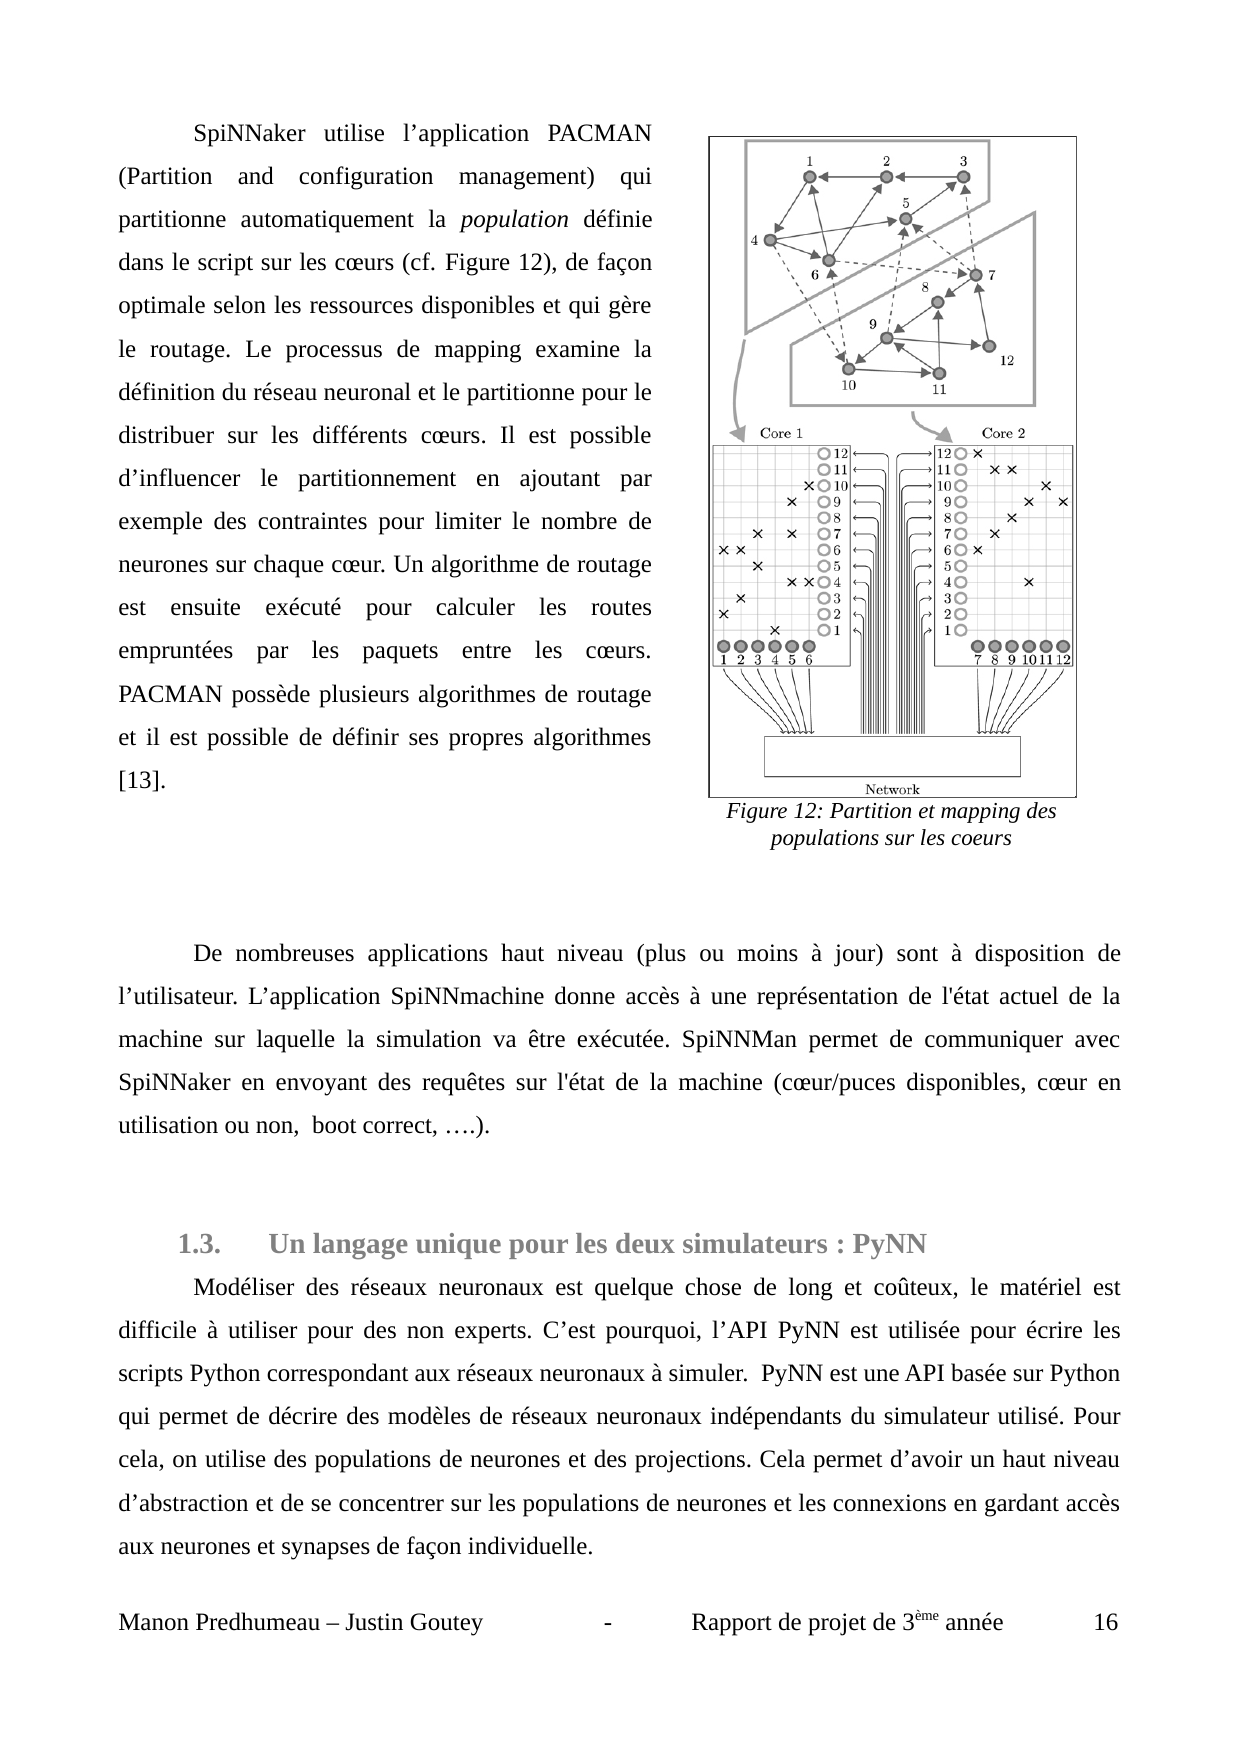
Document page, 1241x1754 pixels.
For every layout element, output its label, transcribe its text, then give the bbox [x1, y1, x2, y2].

subtitle Un langage unique pour les deux simulateurs : PyNN [177, 1226, 1122, 1259]
text Figure 12: Partition et mapping des populations sur les coeurs [670, 136, 1115, 850]
text De nombreuses applications haut niveau (plus ou moins à jour) sont à disposition de l’utilisateur. L’application SpiNNmachine donne accès à une représentation de l'état actuel de la machine sur laquelle la simulation va être exécutée. SpiNNMan permet de communiquer avec SpiNNaker en envoyant des requêtes sur l'état de la machine (cœur/puces disponibles, cœur en utilisation ou non, boot correct, ….). [118, 938, 1122, 1139]
text SpiNNaker utilise l’application PACMAN (Partition and configuration management) qui partitionne automatiquement la population définie dans le script sur les cœurs (cf. Figure 12), de façon optimale selon les ressources disponibles et qui gère le routage. Le processus de mapping examine la définition du réseau neuronal et le partitionne pour le distribuer sur les différents cœurs. Il est possible d’influencer le partitionnement en ajoutant par exemple des contraintes pour limiter le nombre de neurones sur chaque cœur. Un algorithme de routage est ensuite exécuté pour calculer les routes empruntées par les paquets entre les cœurs. PACMAN possède plusieurs algorithmes de routage et il est possible de définir ses propres algorithmes [13]. [118, 118, 1122, 794]
text Modéliser des réseaux neuronaux est quelque chose de long et coûteux, le matériel est difficile à utiliser pour des non experts. C’est pourquoi, l’API PyNN est utilisée pour écrire les scripts Python correspondant aux réseaux neuronaux à simuler. PyNN est une API basée sur Python qui permet de décrire des modèles de réseaux neuronaux indépendants du simulateur utilisé. Pour cela, on utilise des populations de neurones et des projections. Cela permet d’avoir un haut niveau d’abstraction et de se concentrer sur les populations de neurones et les connexions en gardant accès aux neurones et synapses de façon individuelle. [118, 1272, 1122, 1559]
picture [711, 138, 1075, 796]
